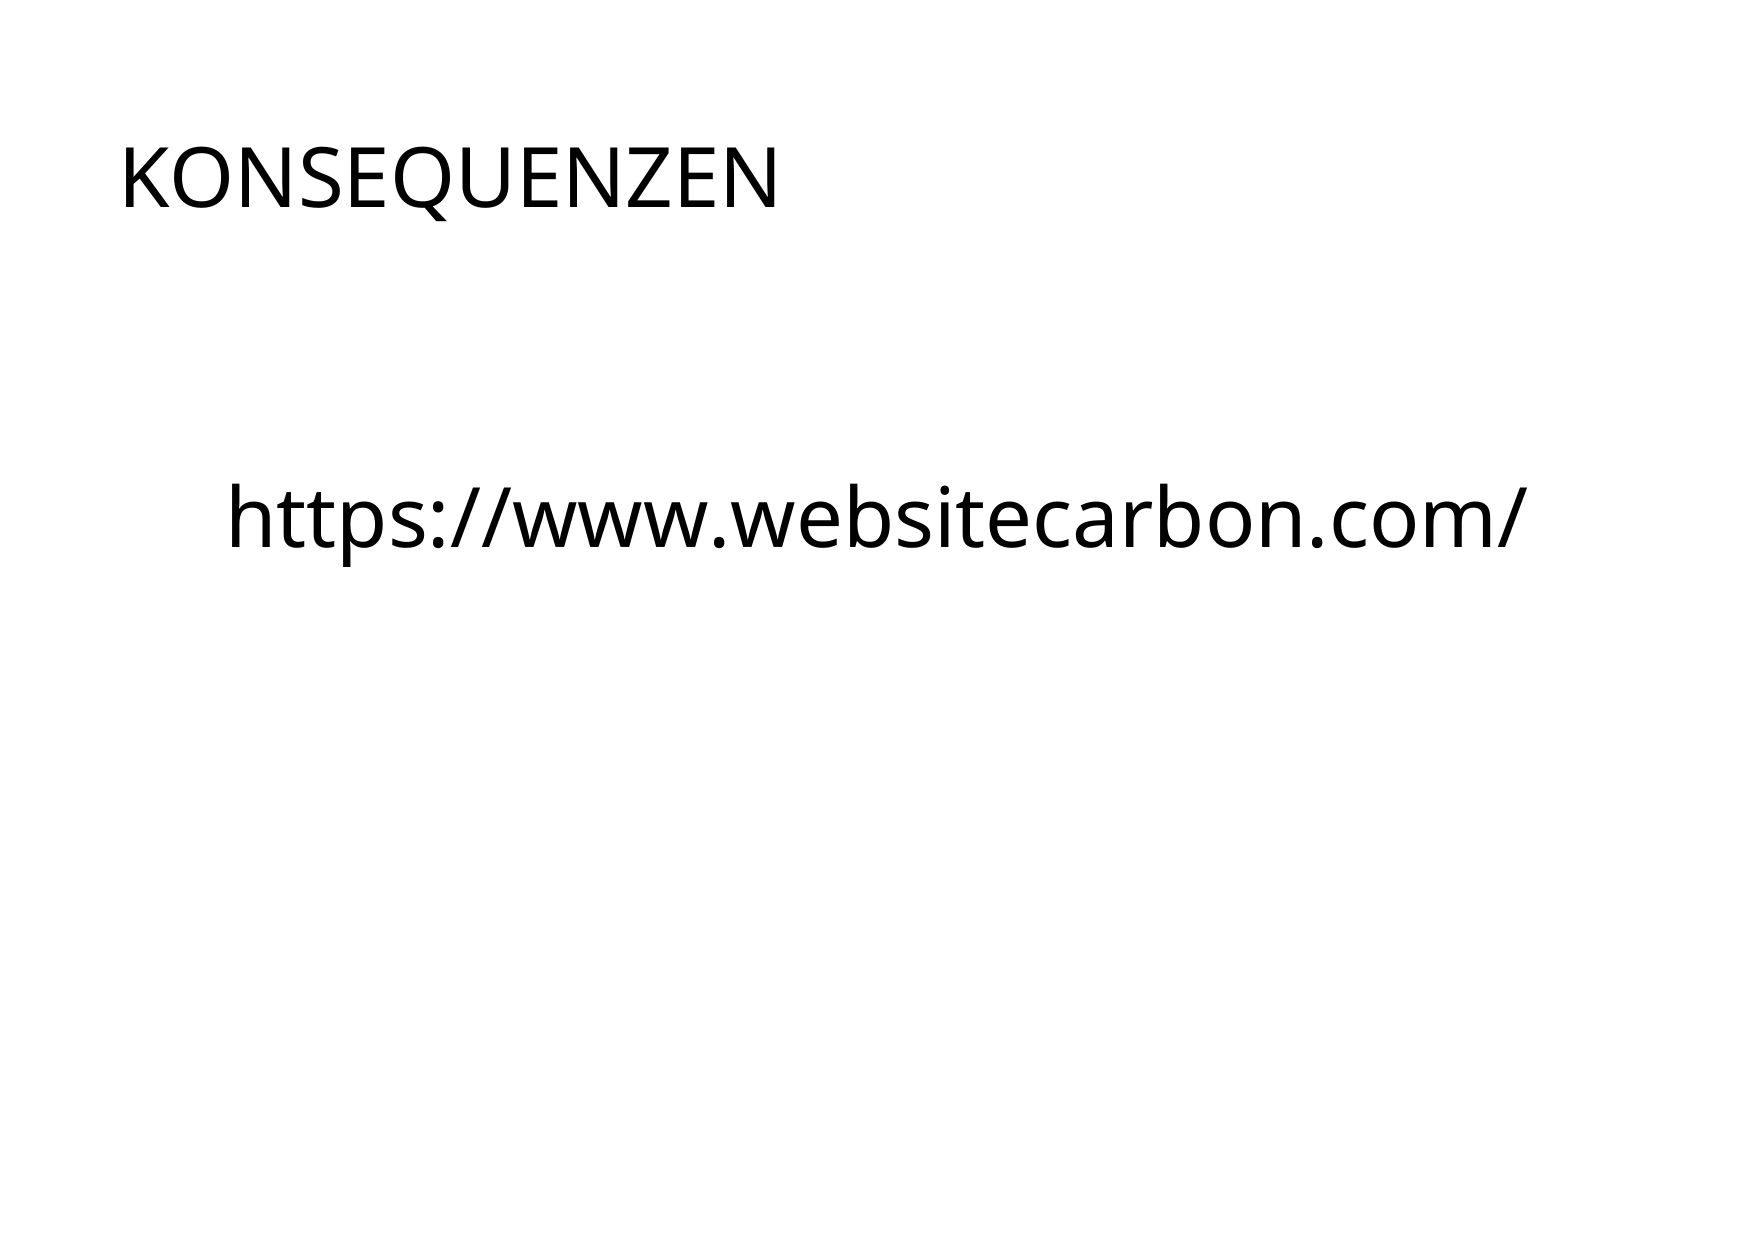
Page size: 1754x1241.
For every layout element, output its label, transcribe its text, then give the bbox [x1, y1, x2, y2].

text https://www.websitecarbon.com/ [118, 459, 1636, 572]
text KONSEQUENZEN [118, 118, 1636, 232]
